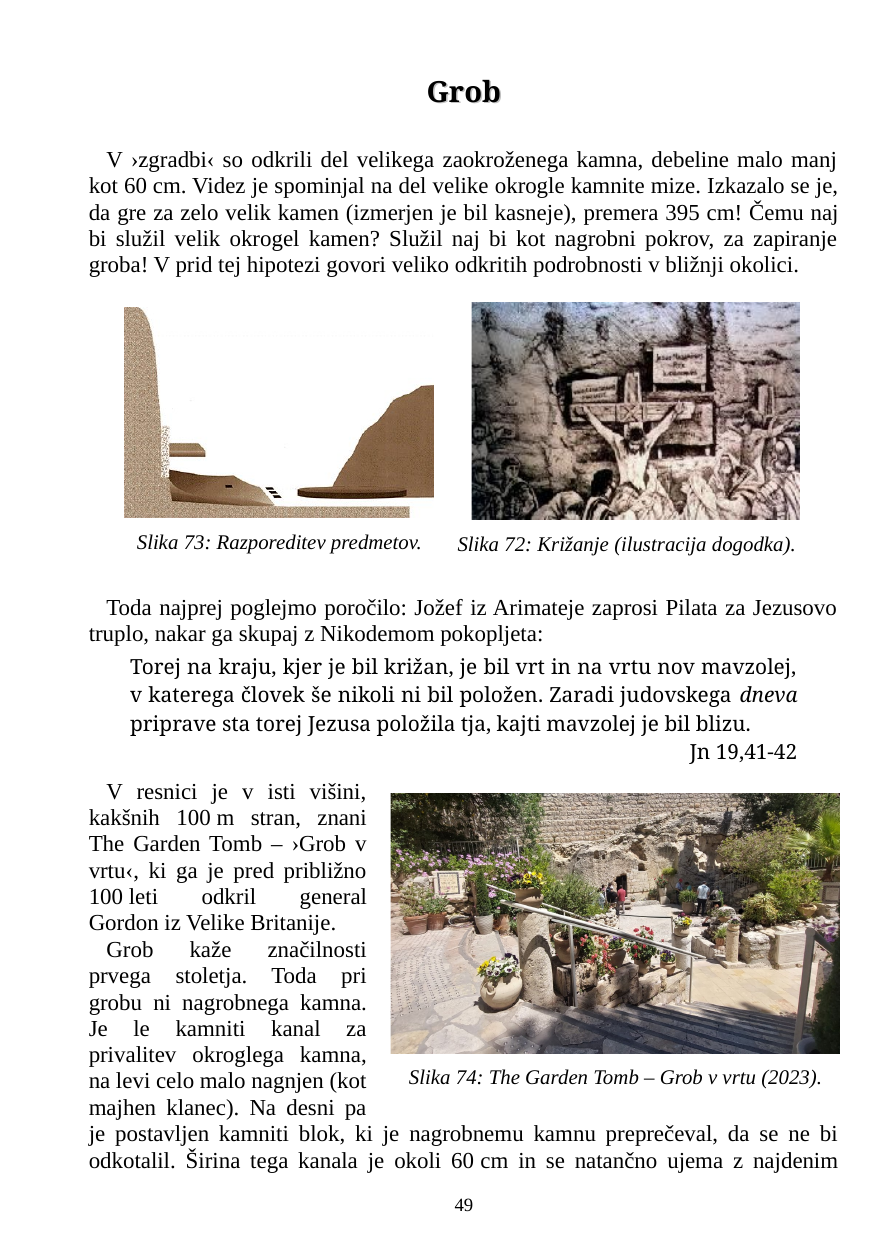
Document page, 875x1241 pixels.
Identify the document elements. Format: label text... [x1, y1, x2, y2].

text Slika 73: Razporeditev predmetov. [127, 518, 431, 554]
text Slika 72: Križanje (ilustracija dogodka). [453, 303, 800, 556]
text V ›zgradbi‹ so odkrili del velikega zaokroženega kamna, debeline malo manj kot 60 cm. Videz je spominjal na del velike okrogle kamnite mize. Izkazalo se je, da gre za zelo velik kamen (izmerjen je bil kasneje), premera 395 cm! Čemu naj bi služil velik okrogel kamen? Služil naj bi kot nagrobni pokrov, za zapiranje groba! V prid tej hipotezi govori veliko odkritih podrobnosti v bližnji okolici. [88, 146, 839, 278]
picture [390, 793, 840, 1054]
subtitle Grob [88, 71, 839, 111]
picture [471, 302, 800, 520]
text Grob kaže značilnosti prvega stoletja. Toda pri grobu ni nagrobnega kamna. Je le kamniti kanal za privalitev okroglega kamna, na levi celo malo nagnjen (kot majhen klanec). Na desni pa je postavljen kamniti blok, ki je nagrobnemu kamnu preprečeval, da se ne bi odkotalil. Širina tega kanala je okoli 60 cm in se natančno ujema z najdenim [88, 936, 839, 1173]
text V resnici je v isti višini, kakšnih 100 m stran, znani The Garden Tomb – ›Grob v vrtu‹, ki ga je pred približno 100 leti odkril general Gordon iz Velike Britanije. [88, 778, 839, 936]
text Torej na kraju, kjer je bil križan, je bil vrt in na vrtu nov mavzolej, v katerega človek še nikoli ni bil položen. Zaradi judovskega dneva priprave sta torej Jezusa položila tja, kajti mavzolej je bil blizu. Jn 19,41-42 [130, 652, 797, 766]
text Toda najprej poglejmo poročilo: Jožef iz Arimateje zaprosi Pilata za Jezusovo truplo, nakar ga skupaj z Nikodemom pokopljeta: [88, 278, 839, 646]
text Slika 74: The Garden Tomb – Grob v vrtu (2023). [391, 1054, 840, 1089]
picture [124, 307, 434, 518]
